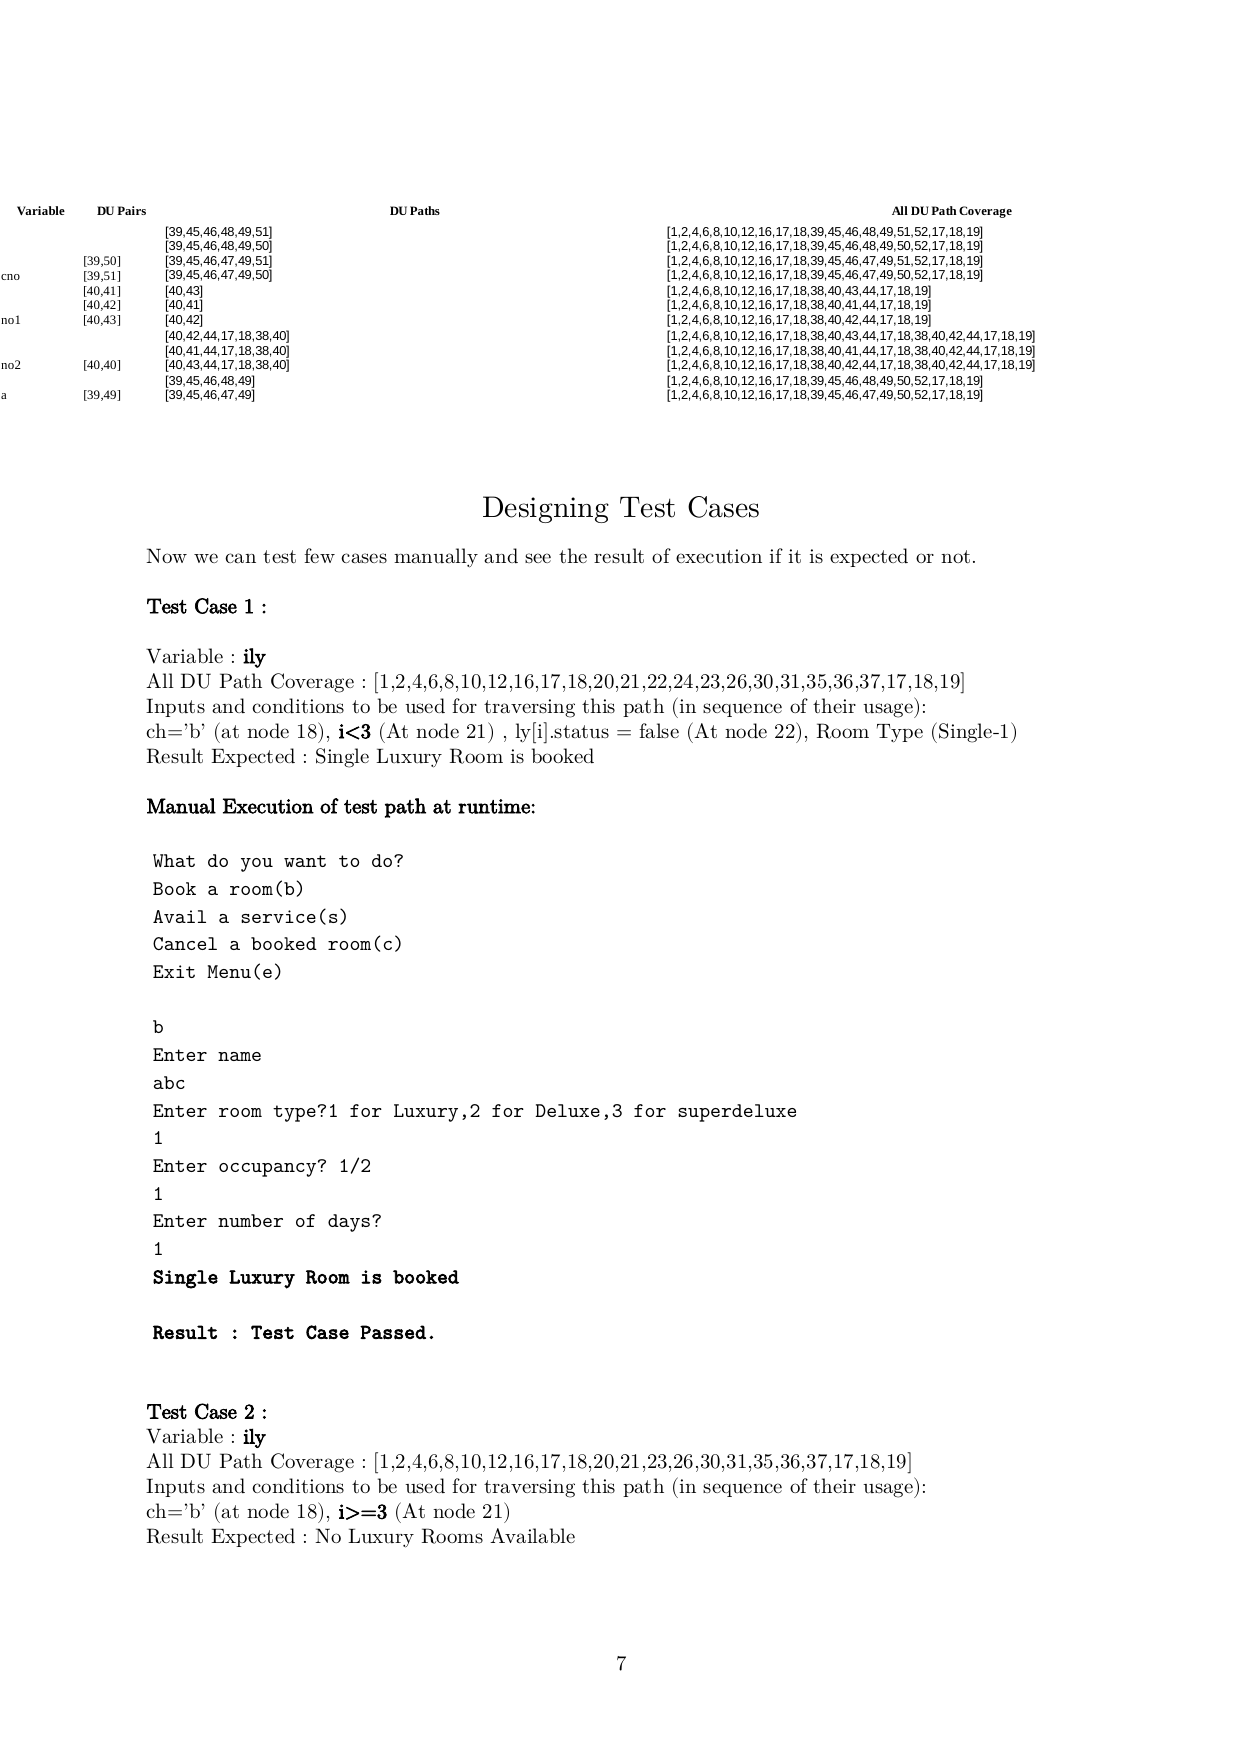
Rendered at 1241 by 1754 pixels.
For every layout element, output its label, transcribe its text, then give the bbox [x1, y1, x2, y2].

text Enter occupancy? 1/2 [153, 1151, 1127, 1179]
text Exit Menu(e) [153, 957, 1127, 985]
subtitle Designing Test Cases [115, 487, 1127, 523]
text ch=’b’ (at node 18), i>=3 (At node 21) [115, 1497, 1127, 1522]
text Inputs and conditions to be used for traversing this path (in sequence of their usage): [115, 1472, 1127, 1497]
text 1 [153, 1179, 1127, 1207]
text Test Case 2 : [115, 1397, 1127, 1422]
text Enter room type?1 for Luxury,2 for Deluxe,3 for superdeluxe [153, 1096, 1127, 1124]
text All DU Path Coverage : [1,2,4,6,8,10,12,16,17,18,20,21,23,26,30,31,35,36,37,17,18,19] [115, 1447, 1127, 1472]
text Enter name [153, 1041, 1127, 1068]
text ch=’b’ (at node 18), i<3 (At node 21) , ly[i].status = false (At node 22), Room Type (Single-1) [115, 717, 1127, 742]
text Single Luxury Room is booked Result : Test Case Passed. [153, 1262, 1127, 1345]
text 1 [153, 1234, 1127, 1262]
text Cancel a booked room(c) [153, 930, 1127, 957]
text Now we can test few cases manually and see the result of execution if it is expected or not. [115, 542, 1127, 567]
text Test Case 1 : [115, 592, 1127, 617]
text Manual Execution of test path at runtime: [115, 792, 1127, 817]
text What do you want to do? [153, 847, 1127, 874]
text Inputs and conditions to be used for traversing this path (in sequence of their usage): [115, 692, 1127, 717]
text All DU Path Coverage : [1,2,4,6,8,10,12,16,17,18,20,21,22,24,23,26,30,31,35,36,37,17,18,19] [115, 667, 1127, 692]
text Variable : ily [115, 1422, 1127, 1447]
text Variable : ily [115, 642, 1127, 667]
text Avail a service(s) [153, 902, 1127, 930]
text b [153, 1013, 1127, 1041]
text Book a room(b) [153, 874, 1127, 902]
text Result Expected : No Luxury Rooms Available [115, 1522, 1127, 1547]
text Result Expected : Single Luxury Room is booked [115, 742, 1127, 767]
text 1 [153, 1124, 1127, 1151]
text abc [153, 1068, 1127, 1096]
text Enter number of days? [153, 1207, 1127, 1234]
